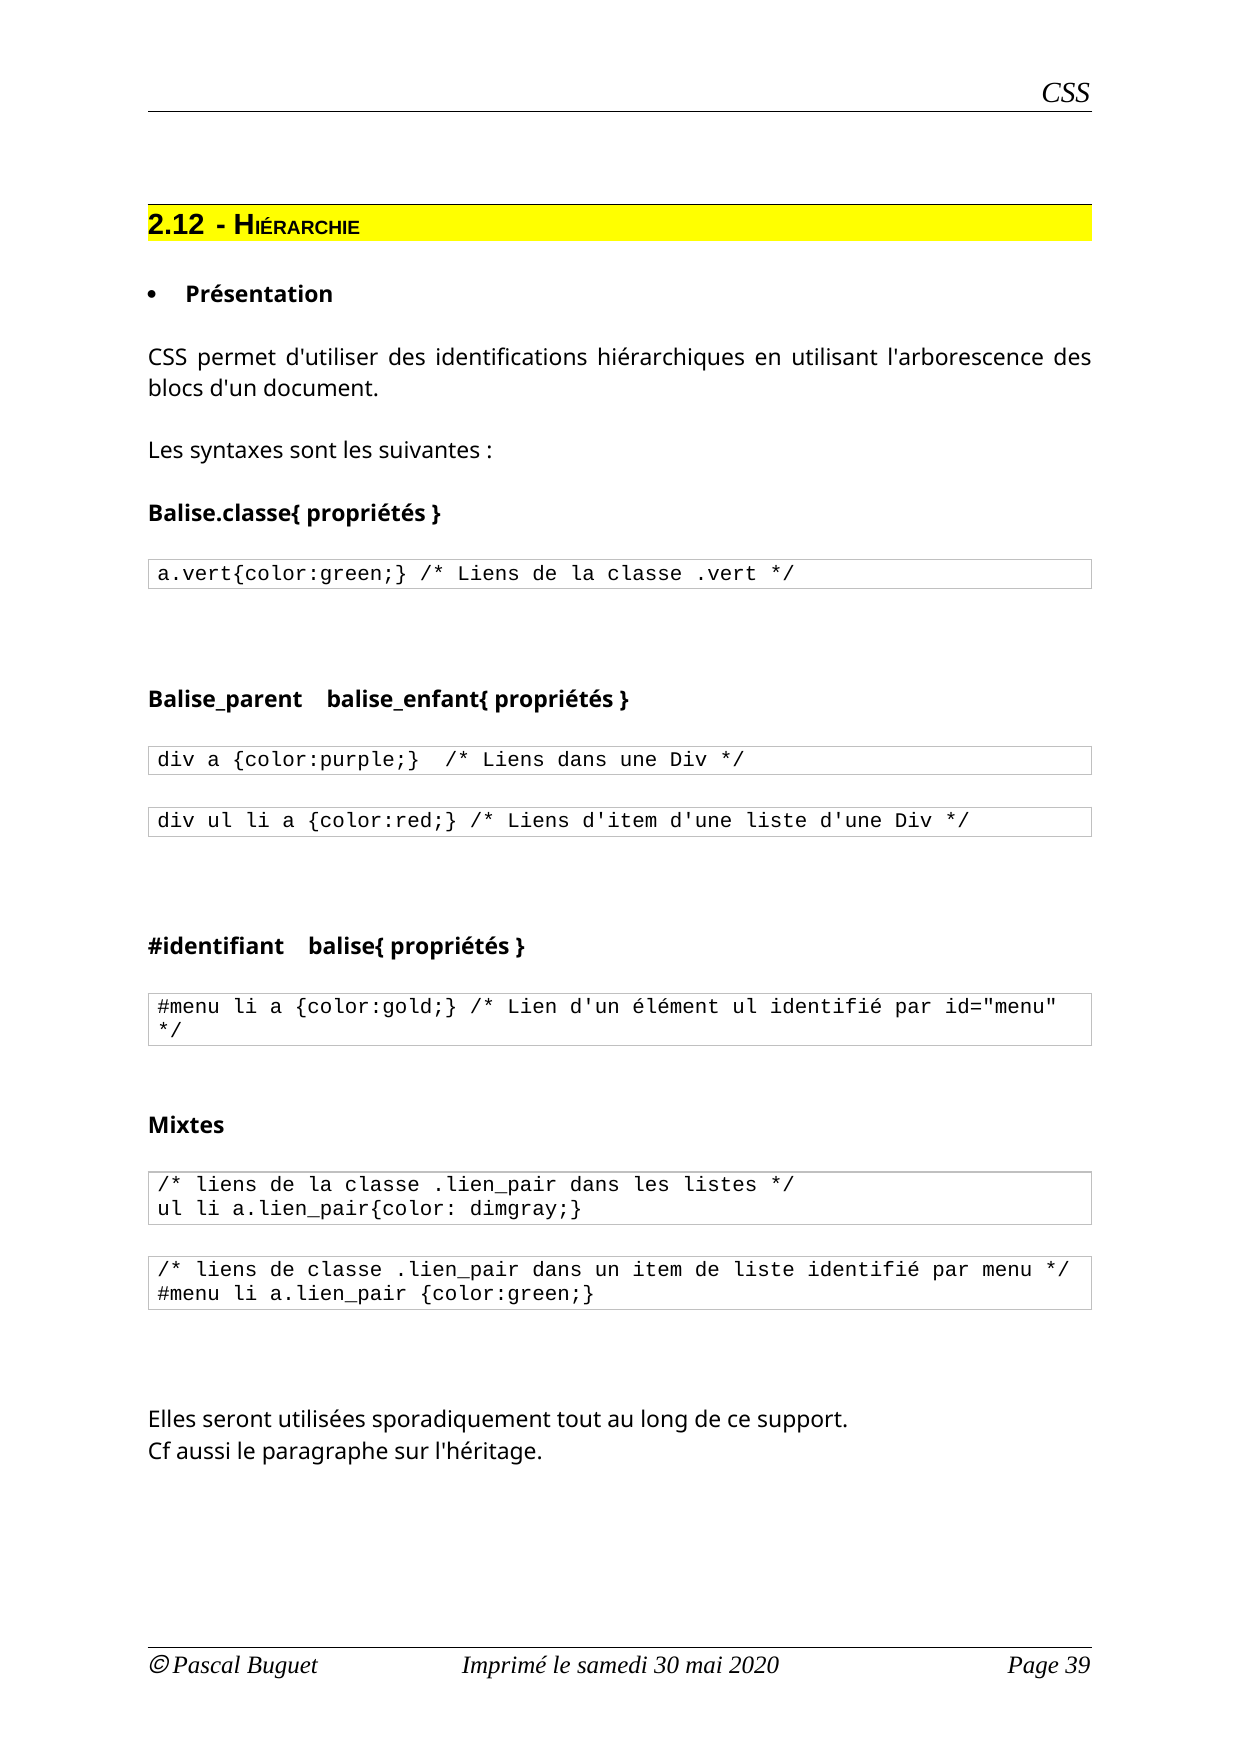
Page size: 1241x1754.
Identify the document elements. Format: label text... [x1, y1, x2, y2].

text #identifiant balise{ propriétés } [148, 930, 1092, 962]
text #menu li a.lien_pair {color:green;} [149, 1280, 1091, 1309]
text Balise.classe{ propriétés } [148, 497, 1092, 528]
subtitle - Hiérarchie [148, 205, 1092, 241]
text CSS permet d'utiliser des identifications hiérarchiques en utilisant l'arborescence des blocs d'un document. [148, 341, 1092, 403]
text a.vert{color:green;} /* Liens de la classe .vert */ [149, 560, 1091, 588]
text Les syntaxes sont les suivantes : [148, 434, 1092, 466]
text /* liens de la classe .lien_pair dans les listes */ [149, 1173, 1091, 1195]
list Présentation [148, 278, 1092, 309]
text Cf aussi le paragraphe sur l'héritage. [148, 1435, 1092, 1466]
text div ul li a {color:red;} /* Liens d'item d'une liste d'une Div */ [149, 808, 1091, 836]
text ul li a.lien_pair{color: dimgray;} [149, 1195, 1091, 1224]
text Balise_parent balise_enfant{ propriétés } [148, 683, 1092, 714]
text #menu li a {color:gold;} /* Lien d'un élément ul identifié par id="menu" */ [149, 994, 1091, 1045]
text Elles seront utilisées sporadiquement tout au long de ce support. [148, 1403, 1092, 1435]
text /* liens de classe .lien_pair dans un item de liste identifié par menu */ [149, 1257, 1091, 1280]
text Mixtes [148, 1109, 1092, 1140]
text div a {color:purple;} /* Liens dans une Div */ [149, 747, 1091, 774]
